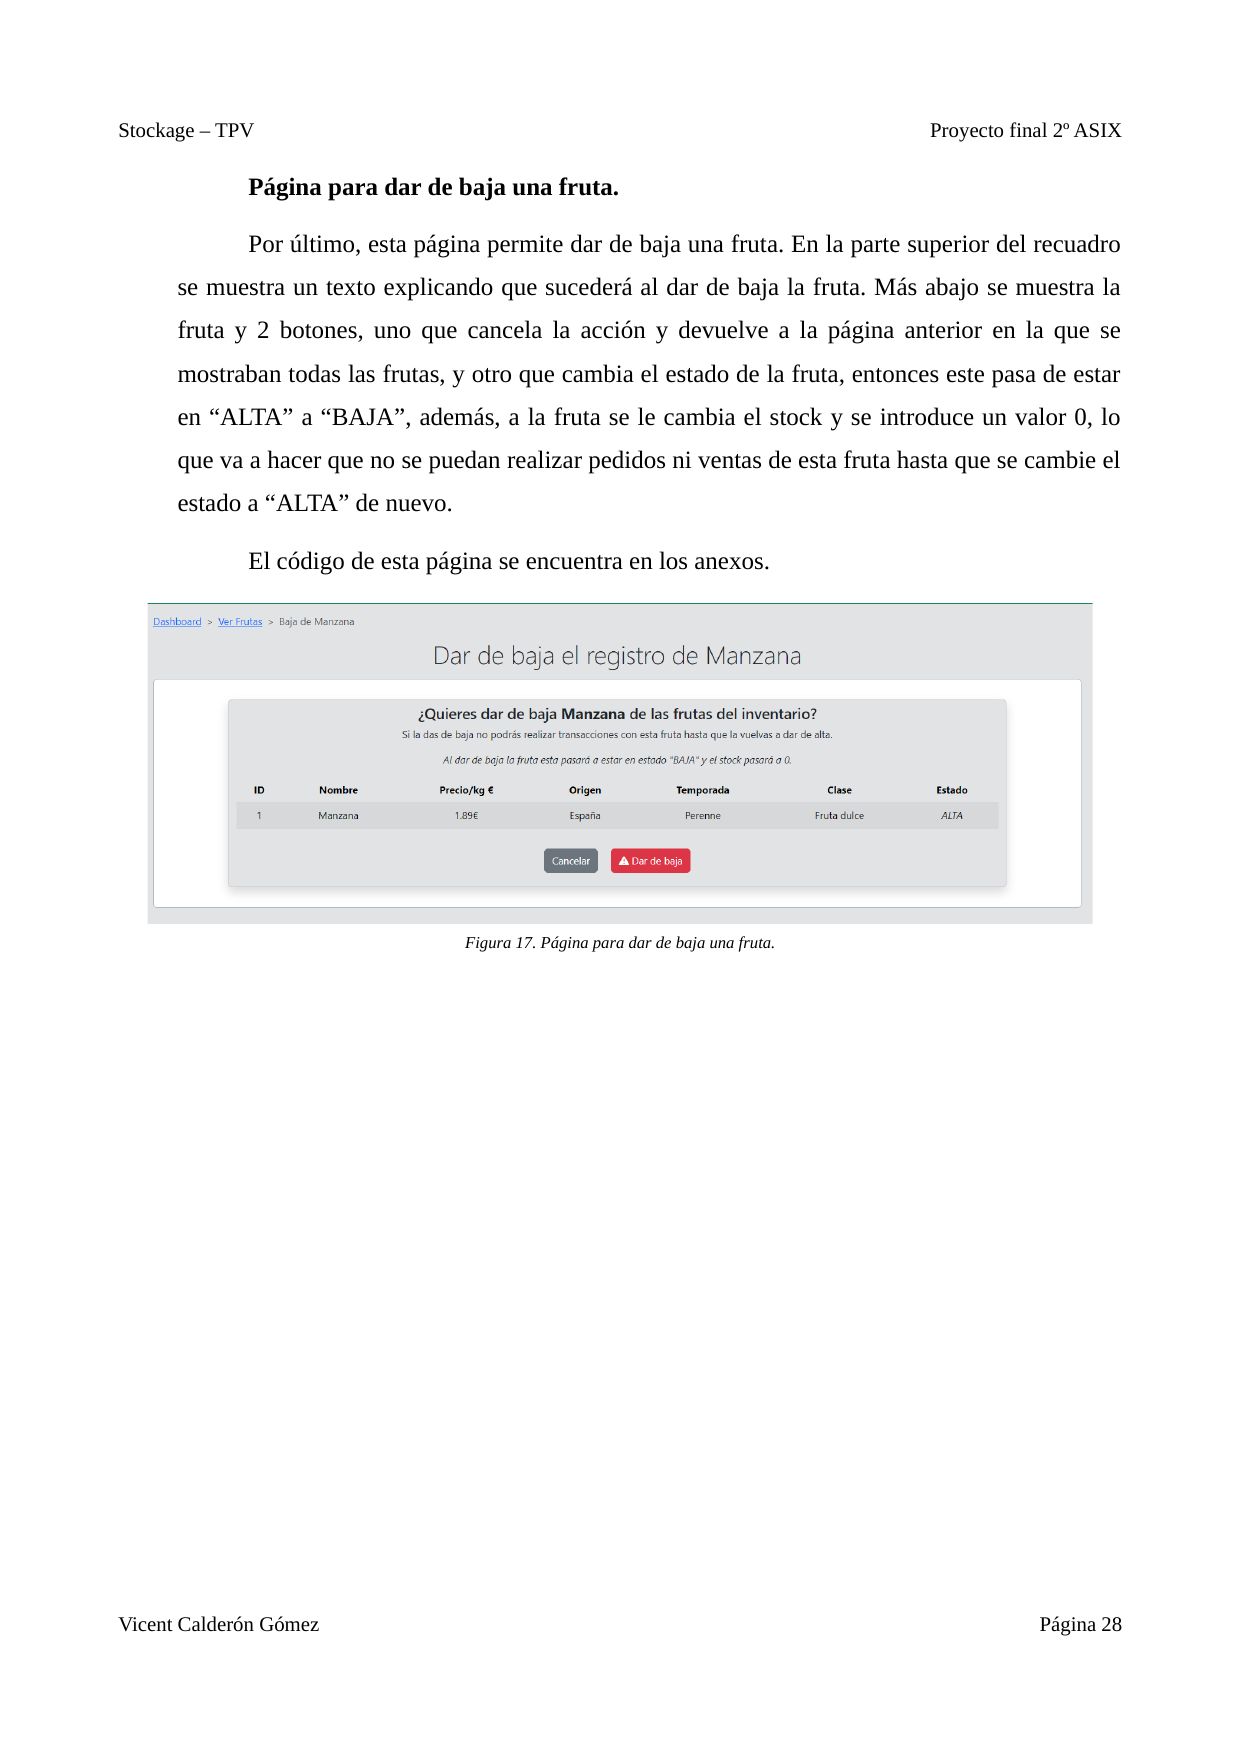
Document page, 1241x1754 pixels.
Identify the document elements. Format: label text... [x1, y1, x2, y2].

text Por último, esta página permite dar de baja una fruta. En la parte superior del recuadro se muestra un texto explicando que sucederá al dar de baja la fruta. Más abajo se muestra la fruta y 2 botones, uno que cancela la acción y devuelve a la página anterior en la que se mostraban todas las frutas, y otro que cambia el estado de la fruta, entonces este pasa de estar en “ALTA” a “BAJA”, además, a la fruta se le cambia el stock y se introduce un valor 0, lo que va a hacer que no se puedan realizar pedidos ni ventas de esta fruta hasta que se cambie el estado a “ALTA” de nuevo. [177, 229, 1122, 517]
text Figura 17. Página para dar de baja una fruta. [118, 616, 1122, 952]
text Página para dar de baja una fruta. [177, 172, 1122, 200]
text El código de esta página se encuentra en los anexos. [177, 546, 1122, 574]
picture [147, 603, 1093, 924]
